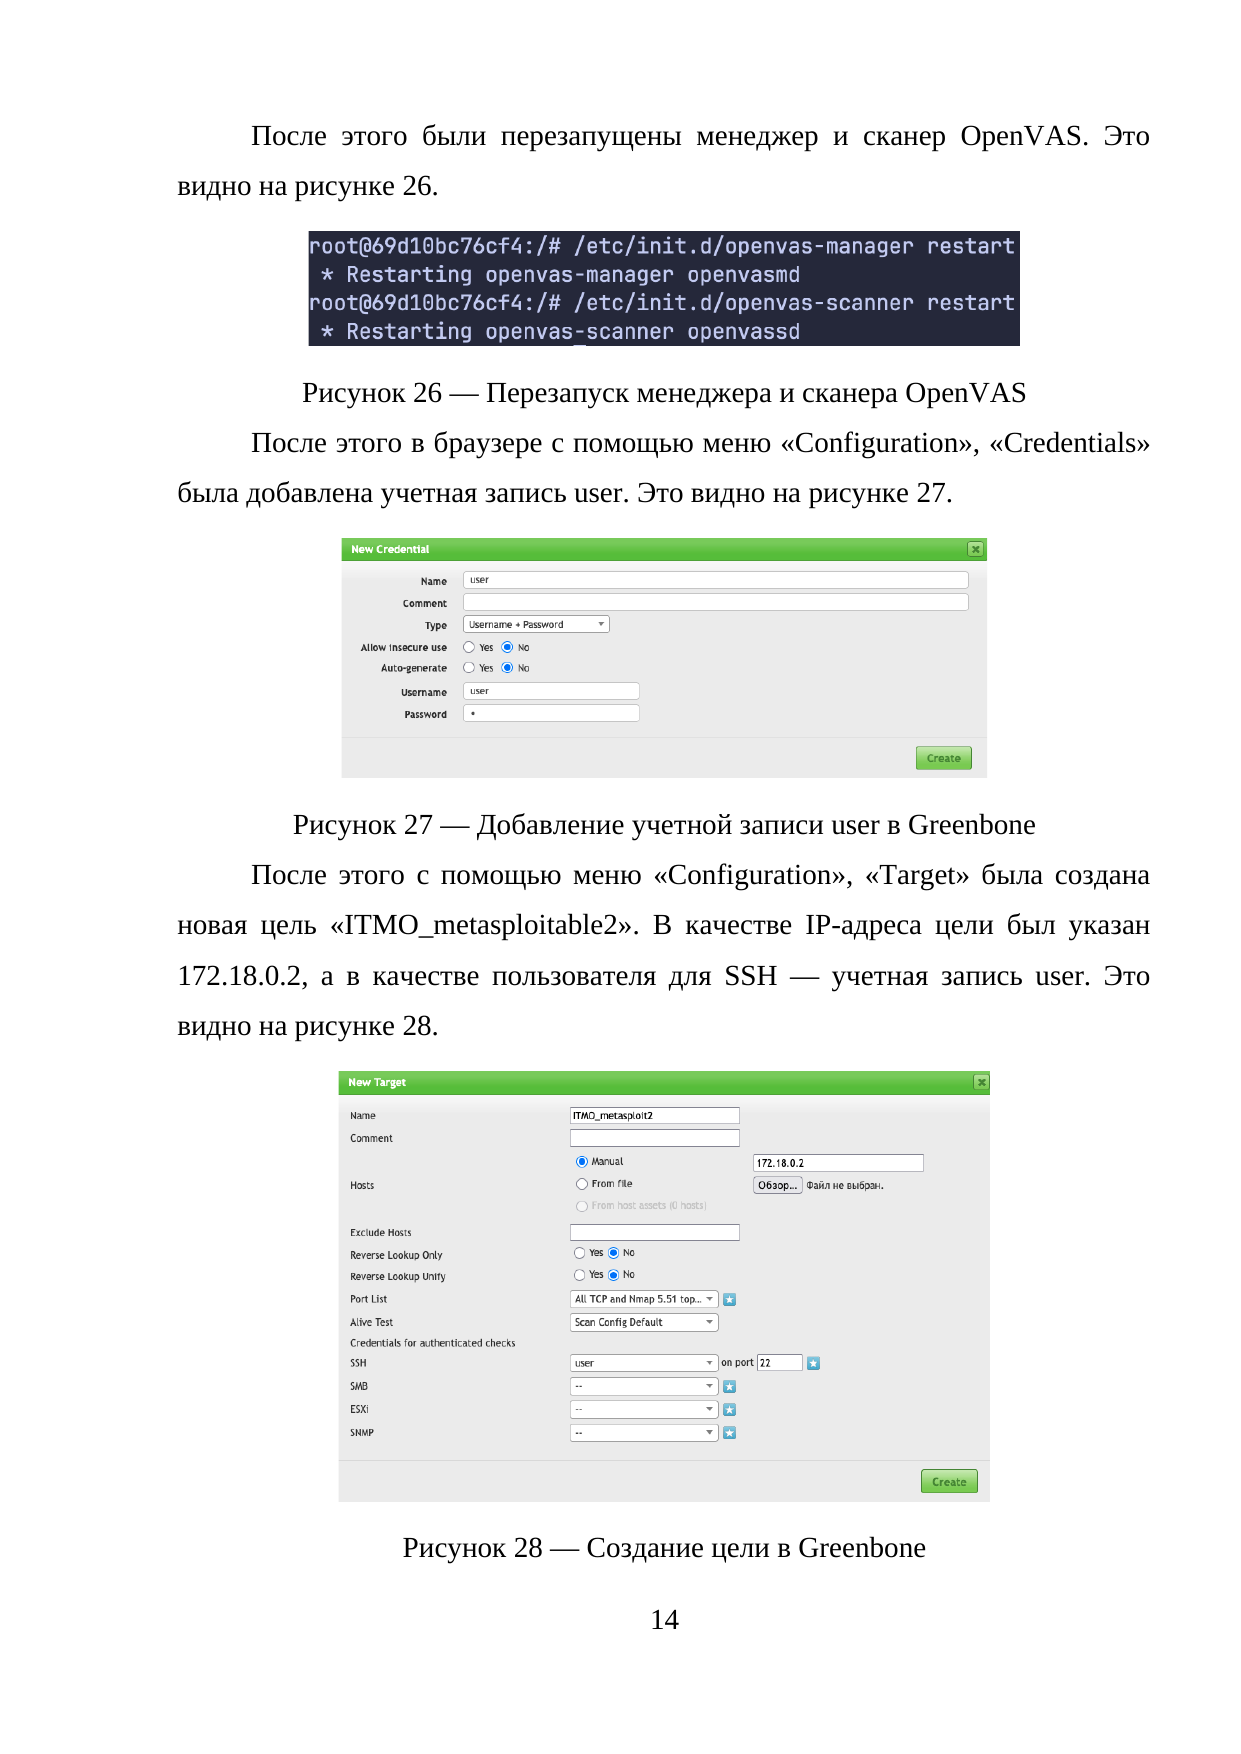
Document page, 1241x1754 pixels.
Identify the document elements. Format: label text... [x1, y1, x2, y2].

picture [308, 231, 1020, 346]
text Рисунок 27 — Добавление учетной записи user в Greenbone [197, 538, 1132, 840]
text После этого с помощью меню «Configuration», «Target» была создана новая цель «ITMO_metasploitable2». В качестве IP-адреса цели был указан 172.18.0.2, а в качестве пользователя для SSH — учетная запись user. Это видно на рисунке 28. [177, 857, 1152, 1042]
text После этого были перезапущены менеджер и сканер OpenVAS. Это видно на рисунке 26. [177, 118, 1152, 202]
text Рисунок 26 — Перезапуск менеджера и сканера OpenVAS [177, 231, 1152, 408]
picture [338, 1071, 990, 1502]
text После этого в браузере с помощью меню «Configuration», «Credentials» была добавлена учетная запись user. Это видно на рисунке 27. [177, 425, 1152, 509]
text Рисунок 28 — Создание цели в Greenbone [199, 1071, 1130, 1564]
picture [341, 538, 988, 778]
